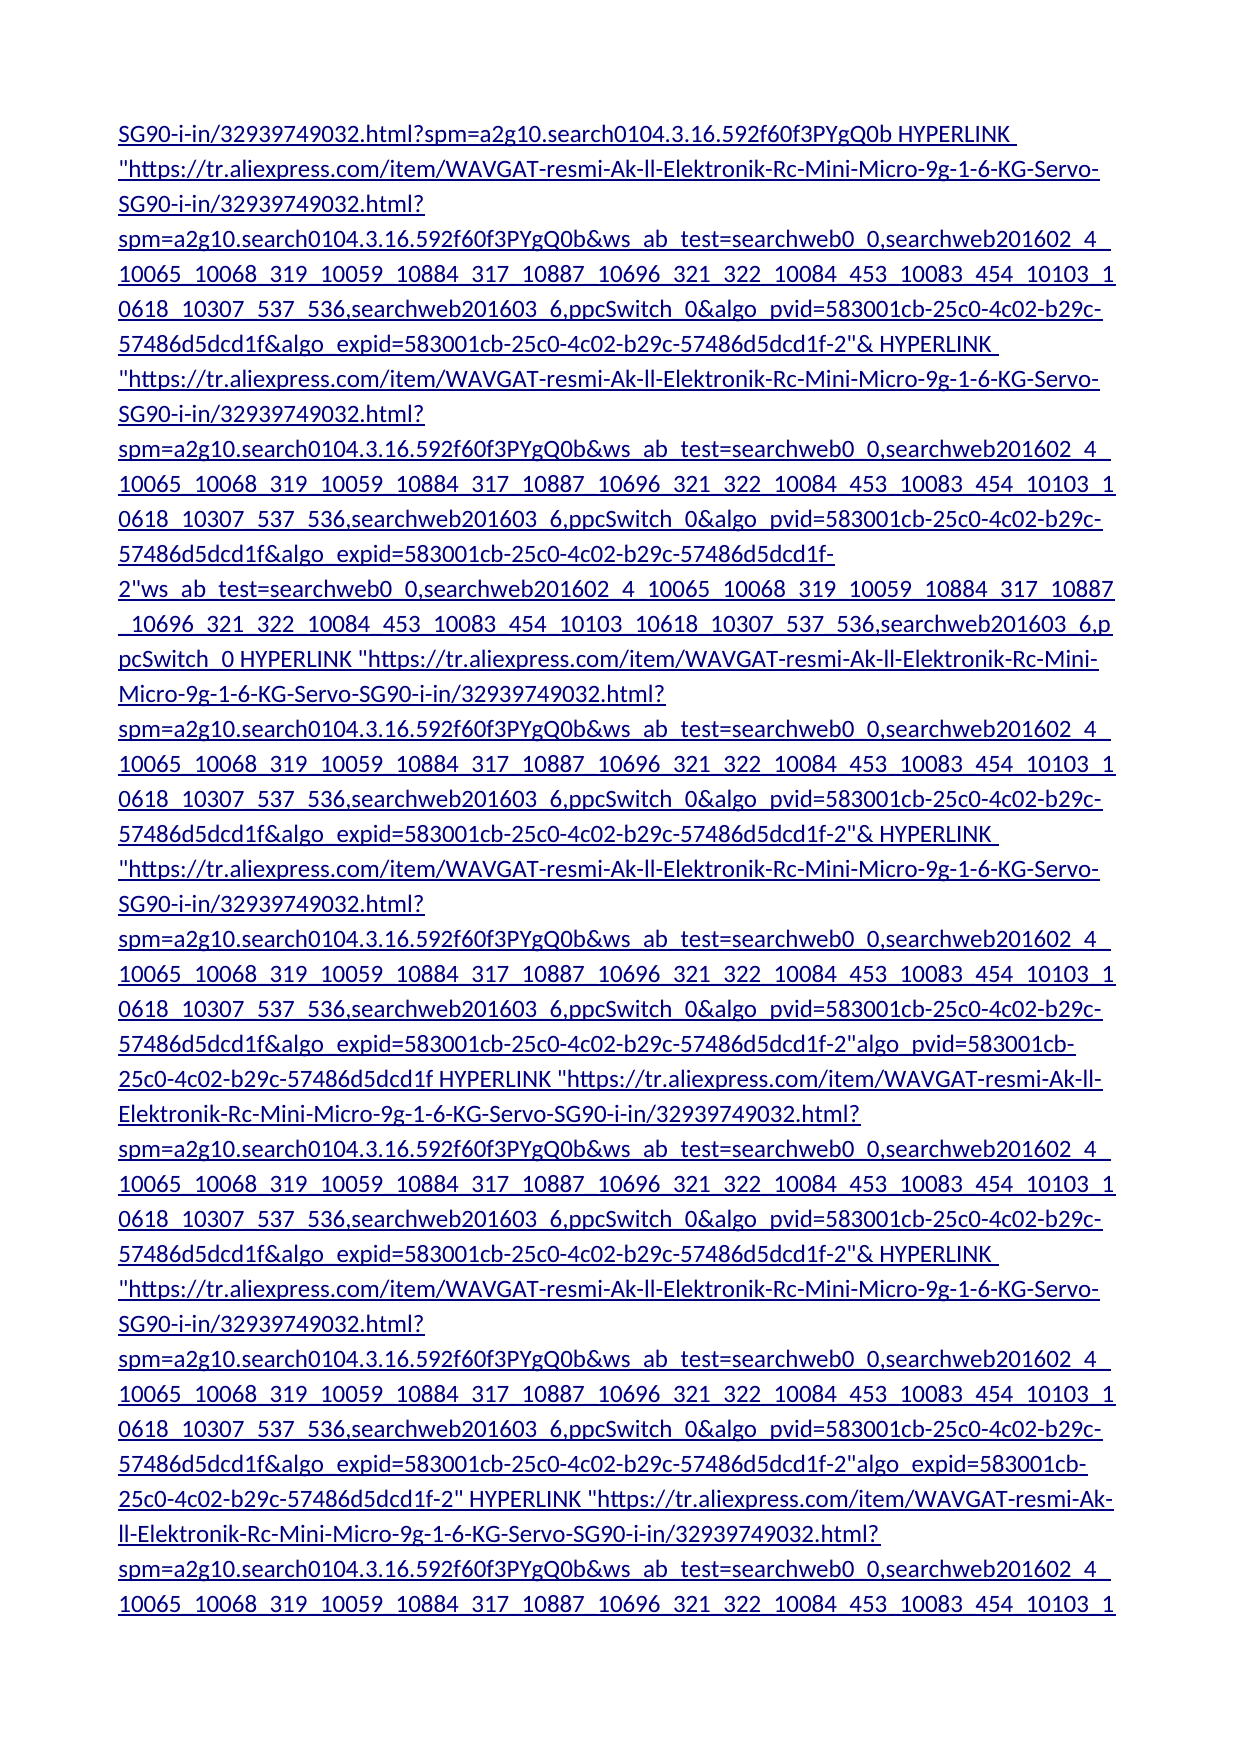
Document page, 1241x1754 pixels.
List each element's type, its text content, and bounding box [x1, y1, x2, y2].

text SG90-i-in/32939749032.html?spm=a2g10.search0104.3.16.592f60f3PYgQ0b HYPERLINK "https://tr.aliexpress.com/item/WAVGAT-resmi-Ak-ll-Elektronik-Rc-Mini-Micro-9g-1-6-KG-Servo-SG90-i-in/32939749032.html?spm=a2g10.search0104.3.16.592f60f3PYgQ0b&ws_ab_test=searchweb0_0,searchweb201602_4_10065_10068_319_10059_10884_317_10887_10696_321_322_10084_453_10083_454_10103_10618_10307_537_536,searchweb201603_6,ppcSwitch_0&algo_pvid=583001cb-25c0-4c02-b29c-57486d5dcd1f&algo_expid=583001cb-25c0-4c02-b29c-57486d5dcd1f-2"& HYPERLINK "https://tr.aliexpress.com/item/WAVGAT-resmi-Ak-ll-Elektronik-Rc-Mini-Micro-9g-1-6-KG-Servo-SG90-i-in/32939749032.html?spm=a2g10.search0104.3.16.592f60f3PYgQ0b&ws_ab_test=searchweb0_0,searchweb201602_4_10065_10068_319_10059_10884_317_10887_10696_321_322_10084_453_10083_454_10103_10618_10307_537_536,searchweb201603_6,ppcSwitch_0&algo_pvid=583001cb-25c0-4c02-b29c-57486d5dcd1f&algo_expid=583001cb-25c0-4c02-b29c-57486d5dcd1f-2"ws_ab_test=searchweb0_0,searchweb201602_4_10065_10068_319_10059_10884_317_10887_10696_321_322_10084_453_10083_454_10103_10618_10307_537_536,searchweb201603_6,ppcSwitch_0 HYPERLINK "https://tr.aliexpress.com/item/WAVGAT-resmi-Ak-ll-Elektronik-Rc-Mini-Micro-9g-1-6-KG-Servo-SG90-i-in/32939749032.html?spm=a2g10.search0104.3.16.592f60f3PYgQ0b&ws_ab_test=searchweb0_0,searchweb201602_4_10065_10068_319_10059_10884_317_10887_10696_321_322_10084_453_10083_454_10103_10618_10307_537_536,searchweb201603_6,ppcSwitch_0&algo_pvid=583001cb-25c0-4c02-b29c-57486d5dcd1f&algo_expid=583001cb-25c0-4c02-b29c-57486d5dcd1f-2"& HYPERLINK "https://tr.aliexpress.com/item/WAVGAT-resmi-Ak-ll-Elektronik-Rc-Mini-Micro-9g-1-6-KG-Servo-SG90-i-in/32939749032.html?spm=a2g10.search0104.3.16.592f60f3PYgQ0b&ws_ab_test=searchweb0_0,searchweb201602_4_10065_10068_319_10059_10884_317_10887_10696_321_322_10084_453_10083_454_10103_10618_10307_537_536,searchweb201603_6,ppcSwitch_0&algo_pvid=583001cb-25c0-4c02-b29c-57486d5dcd1f&algo_expid=583001cb-25c0-4c02-b29c-57486d5dcd1f-2"algo_pvid=583001cb-25c0-4c02-b29c-57486d5dcd1f HYPERLINK "https://tr.aliexpress.com/item/WAVGAT-resmi-Ak-ll-Elektronik-Rc-Mini-Micro-9g-1-6-KG-Servo-SG90-i-in/32939749032.html?spm=a2g10.search0104.3.16.592f60f3PYgQ0b&ws_ab_test=searchweb0_0,searchweb201602_4_10065_10068_319_10059_10884_317_10887_10696_321_322_10084_453_10083_454_10103_10618_10307_537_536,searchweb201603_6,ppcSwitch_0&algo_pvid=583001cb-25c0-4c02-b29c-57486d5dcd1f&algo_expid=583001cb-25c0-4c02-b29c-57486d5dcd1f-2"& HYPERLINK "https://tr.aliexpress.com/item/WAVGAT-resmi-Ak-ll-Elektronik-Rc-Mini-Micro-9g-1-6-KG-Servo-SG90-i-in/32939749032.html?spm=a2g10.search0104.3.16.592f60f3PYgQ0b&ws_ab_test=searchweb0_0,searchweb201602_4_10065_10068_319_10059_10884_317_10887_10696_321_322_10084_453_10083_454_10103_10618_10307_537_536,searchweb201603_6,ppcSwitch_0&algo_pvid=583001cb-25c0-4c02-b29c-57486d5dcd1f&algo_expid=583001cb-25c0-4c02-b29c-57486d5dcd1f-2"algo_expid=583001cb-25c0-4c02-b29c-57486d5dcd1f-2" HYPERLINK "https://tr.aliexpress.com/item/WAVGAT-resmi-Ak-ll-Elektronik-Rc-Mini-Micro-9g-1-6-KG-Servo-SG90-i-in/32939749032.html?spm=a2g10.search0104.3.16.592f60f3PYgQ0b&ws_ab_test=searchweb0_0,searchweb201602_4_10065_10068_319_10059_10884_317_10887_10696_321_322_10084_453_10083_454_10103_1 [118, 118, 1122, 1619]
